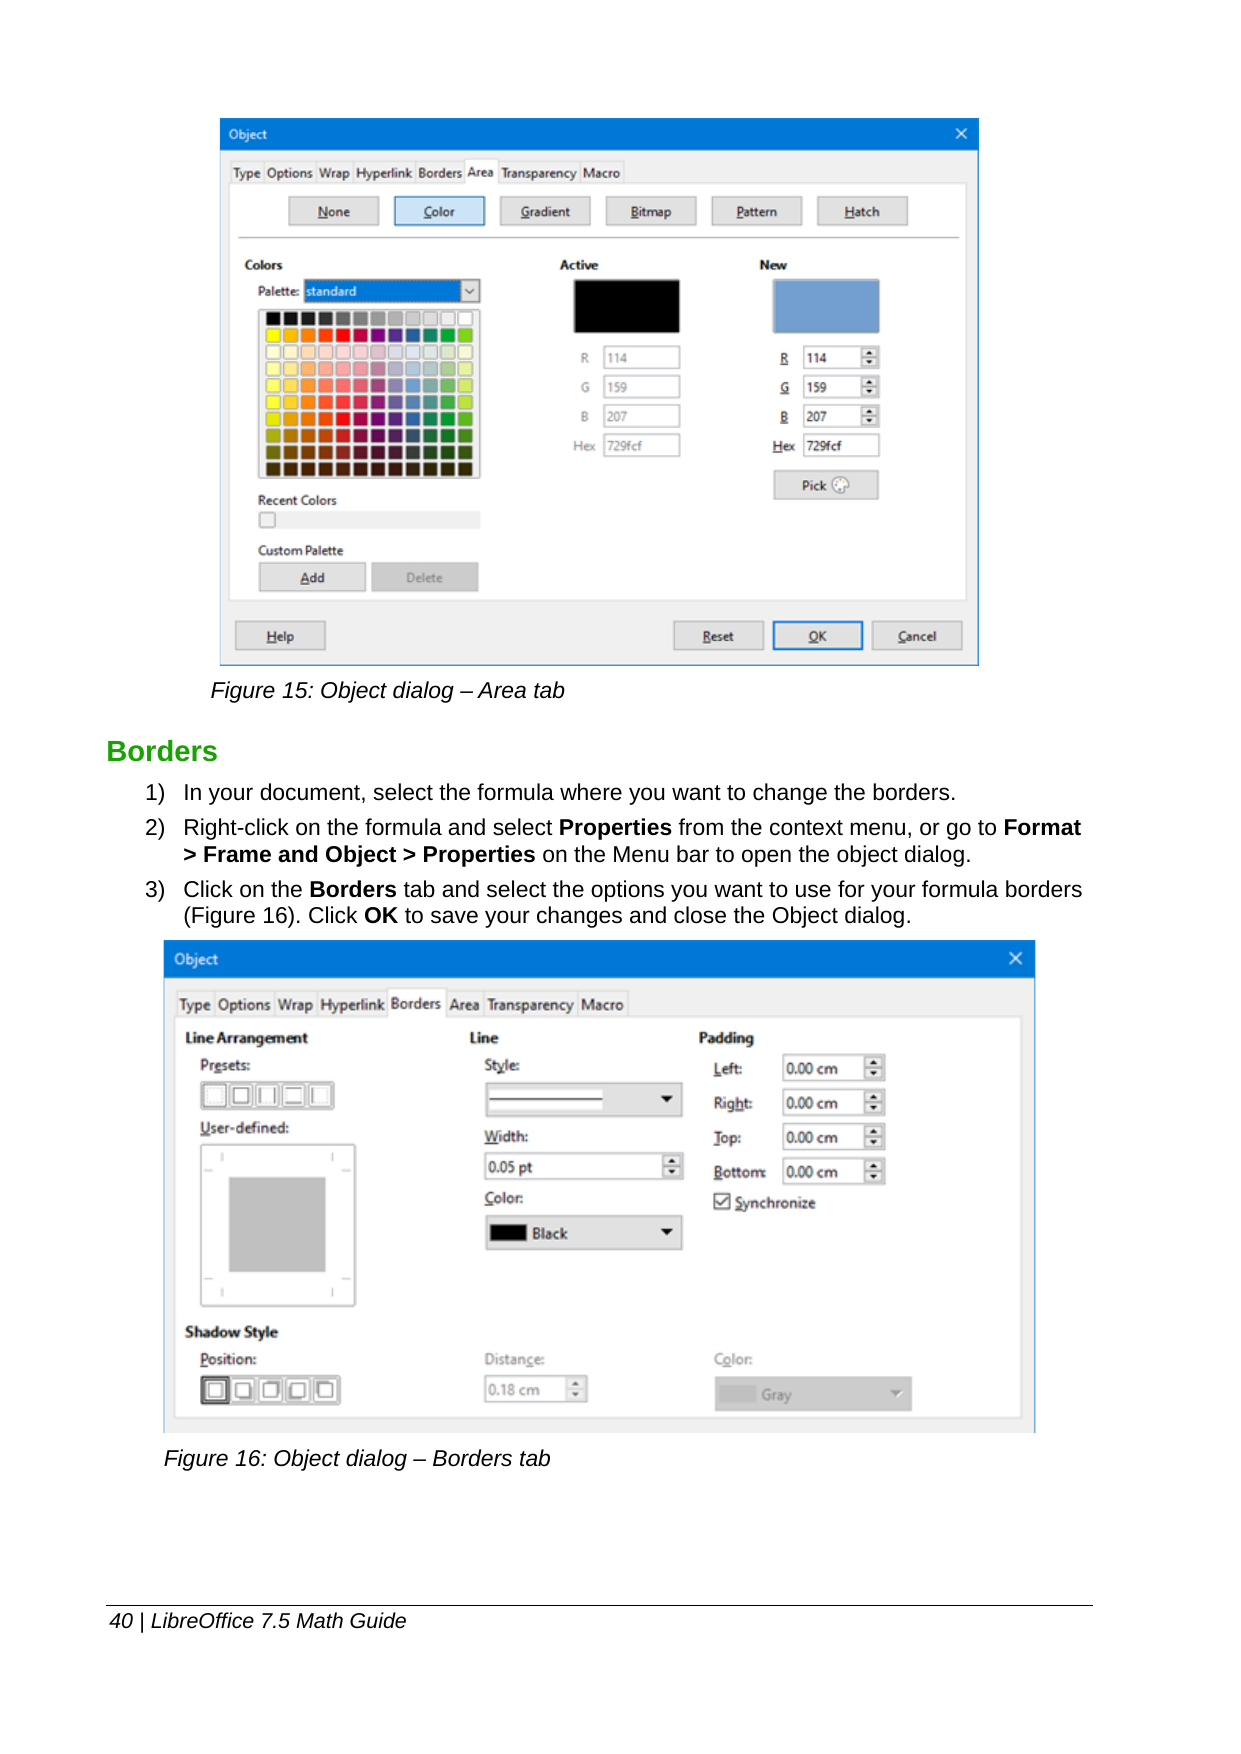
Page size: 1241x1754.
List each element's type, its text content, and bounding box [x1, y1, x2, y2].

text Figure 15: Object dialog – Area tab [210, 677, 988, 704]
picture [163, 940, 1036, 1433]
list Click on the Borders tab and select the options you want to use for your formula borders (Figure 16). Click OK to save your changes and close the Object dialog. [165, 876, 1093, 928]
subtitle Borders [106, 734, 1093, 767]
list Right-click on the formula and select Properties from the context menu, or go to Format > Frame and Object > Properties on the Menu bar to open the object dialog. [165, 814, 1093, 867]
text Figure 16: Object dialog – Borders tab [163, 1444, 1035, 1471]
picture [219, 118, 979, 666]
list In your document, select the formula where you want to change the borders. [165, 779, 1093, 805]
